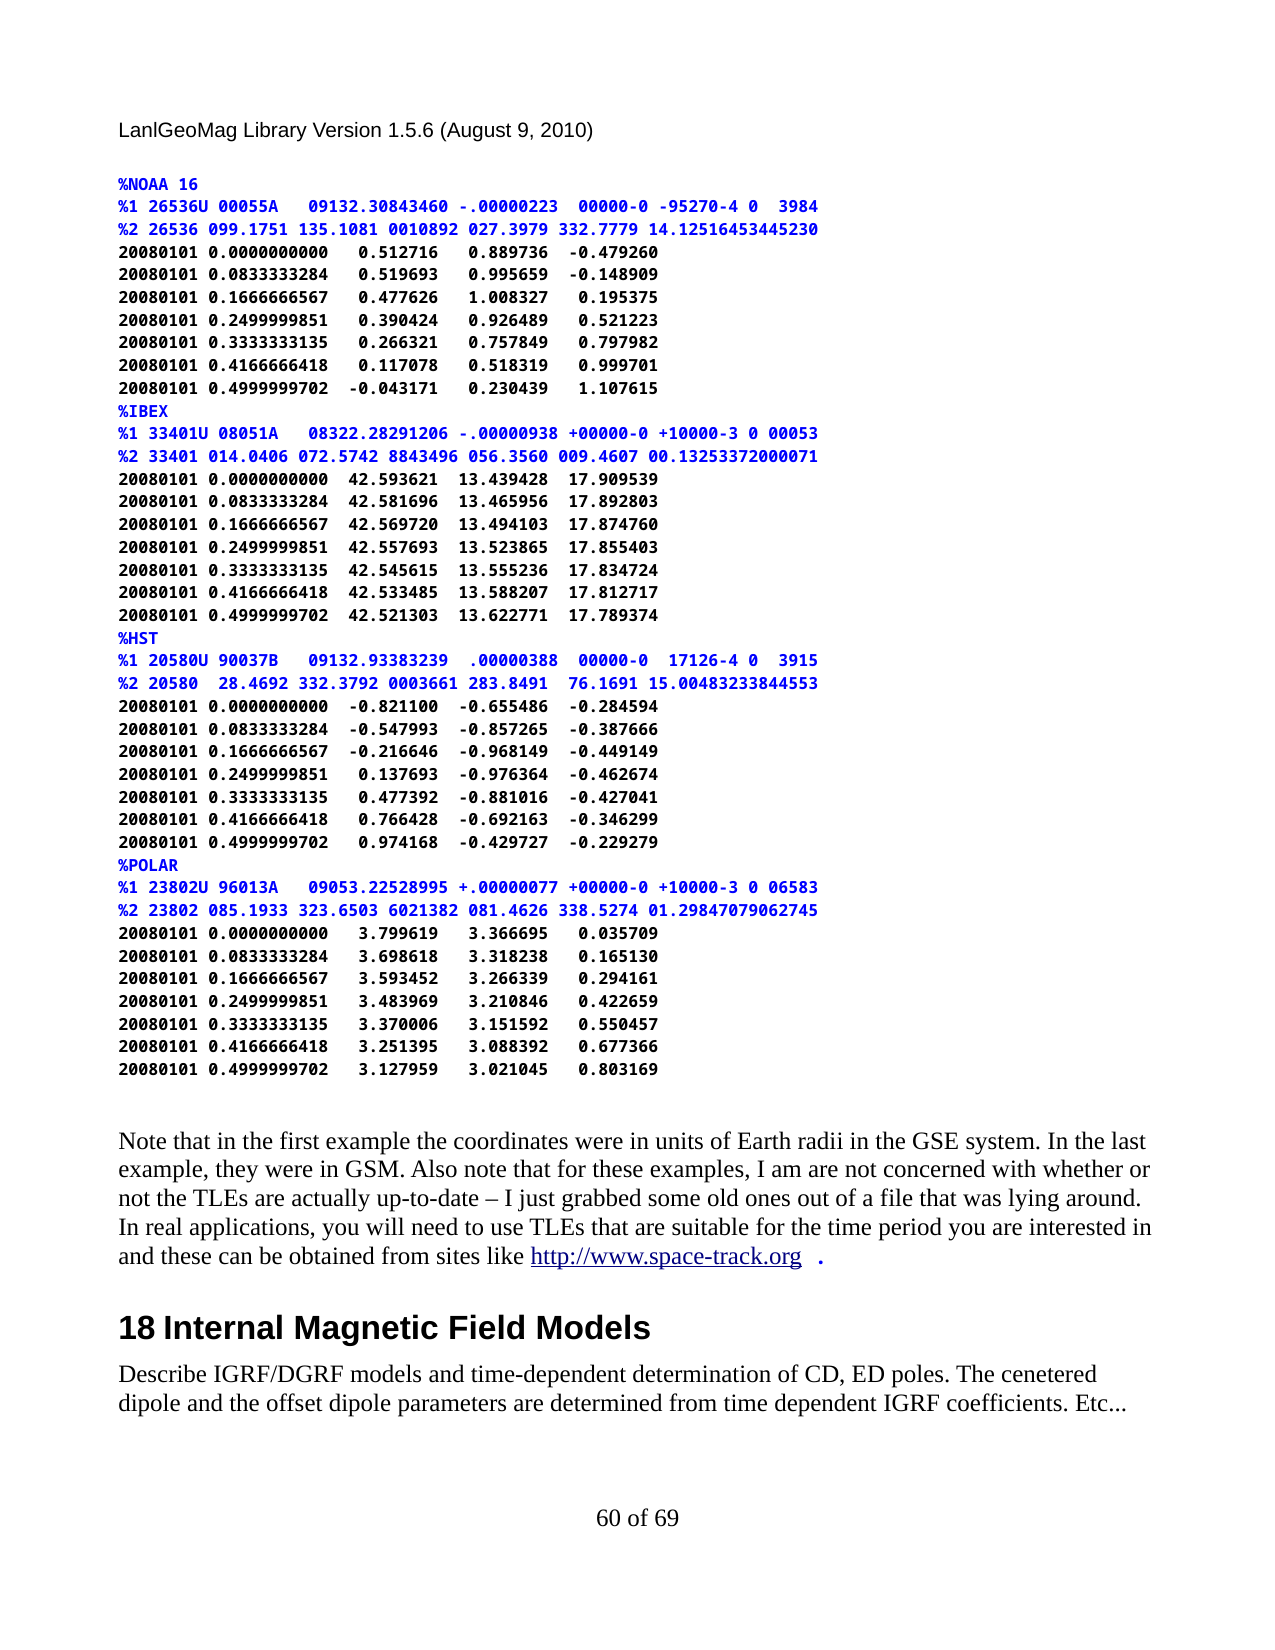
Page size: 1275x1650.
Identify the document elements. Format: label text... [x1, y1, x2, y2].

text 20080101 0.1666666567 3.593452 3.266339 0.294161 [118, 967, 1157, 989]
text 20080101 0.4999999702 -0.043171 0.230439 1.107615 [118, 376, 1157, 399]
text 20080101 0.1666666567 -0.216646 -0.968149 -0.449149 [118, 740, 1157, 762]
text %2 23802 085.1933 323.6503 6021382 081.4626 338.5274 01.29847079062745 [118, 899, 1157, 921]
text %2 26536 099.1751 135.1081 0010892 027.3979 332.7779 14.12516453445230 [118, 217, 1157, 240]
text %1 26536U 00055A 09132.30843460 -.00000223 00000-0 -95270-4 0 3984 [118, 195, 1157, 217]
text 20080101 0.3333333135 0.477392 -0.881016 -0.427041 [118, 785, 1157, 808]
text 20080101 0.4999999702 0.974168 -0.429727 -0.229279 [118, 831, 1157, 853]
text Note that in the first example the coordinates were in units of Earth radii in the GSE system. In the last example, they were in GSM. Also note that for these examples, I am are not concerned with whether or not the TLEs are actually up-to-date – I just grabbed some old ones out of a file that was lying around. In real applications, you will need to use TLEs that are suitable for the time period you are interested in and these can be obtained from sites like http://www.space-track.org . [118, 1126, 1157, 1270]
text 20080101 0.0833333284 0.519693 0.995659 -0.148909 [118, 263, 1157, 286]
text 20080101 0.4999999702 42.521303 13.622771 17.789374 [118, 603, 1157, 626]
text %1 33401U 08051A 08322.28291206 -.00000938 +00000-0 +10000-3 0 00053 [118, 422, 1157, 444]
text 20080101 0.0000000000 42.593621 13.439428 17.909539 [118, 467, 1157, 490]
text 20080101 0.2499999851 3.483969 3.210846 0.422659 [118, 989, 1157, 1012]
text %IBEX [118, 399, 1157, 422]
text 20080101 0.0833333284 -0.547993 -0.857265 -0.387666 [118, 717, 1157, 740]
subtitle Internal Magnetic Field Models [118, 1308, 1157, 1346]
text 20080101 0.2499999851 42.557693 13.523865 17.855403 [118, 535, 1157, 558]
text %2 33401 014.0406 072.5742 8843496 056.3560 009.4607 00.13253372000071 [118, 444, 1157, 467]
text %NOAA 16 [118, 172, 1157, 195]
text 20080101 0.4166666418 42.533485 13.588207 17.812717 [118, 581, 1157, 603]
text 20080101 0.2499999851 0.390424 0.926489 0.521223 [118, 308, 1157, 331]
text %HST [118, 626, 1157, 649]
text 20080101 0.0833333284 3.698618 3.318238 0.165130 [118, 944, 1157, 967]
text 20080101 0.1666666567 42.569720 13.494103 17.874760 [118, 513, 1157, 535]
text %1 20580U 90037B 09132.93383239 .00000388 00000-0 17126-4 0 3915 [118, 649, 1157, 672]
text 20080101 0.3333333135 42.545615 13.555236 17.834724 [118, 558, 1157, 581]
text 20080101 0.4166666418 0.766428 -0.692163 -0.346299 [118, 808, 1157, 831]
text 20080101 0.4999999702 3.127959 3.021045 0.803169 [118, 1058, 1157, 1080]
text 20080101 0.3333333135 0.266321 0.757849 0.797982 [118, 331, 1157, 354]
text 20080101 0.0000000000 3.799619 3.366695 0.035709 [118, 921, 1157, 944]
text 20080101 0.0833333284 42.581696 13.465956 17.892803 [118, 490, 1157, 513]
text Describe IGRF/DGRF models and time-dependent determination of CD, ED poles. The cenetered dipole and the offset dipole parameters are determined from time dependent IGRF coefficients. Etc... [118, 1359, 1157, 1416]
text %POLAR [118, 853, 1157, 876]
text %1 23802U 96013A 09053.22528995 +.00000077 +00000-0 +10000-3 0 06583 [118, 876, 1157, 899]
text 20080101 0.0000000000 -0.821100 -0.655486 -0.284594 [118, 694, 1157, 717]
text 20080101 0.4166666418 3.251395 3.088392 0.677366 [118, 1035, 1157, 1058]
text %2 20580 28.4692 332.3792 0003661 283.8491 76.1691 15.00483233844553 [118, 672, 1157, 694]
text 20080101 0.2499999851 0.137693 -0.976364 -0.462674 [118, 762, 1157, 785]
text 20080101 0.3333333135 3.370006 3.151592 0.550457 [118, 1012, 1157, 1035]
text 20080101 0.1666666567 0.477626 1.008327 0.195375 [118, 286, 1157, 308]
text 20080101 0.0000000000 0.512716 0.889736 -0.479260 [118, 240, 1157, 263]
text 20080101 0.4166666418 0.117078 0.518319 0.999701 [118, 354, 1157, 376]
